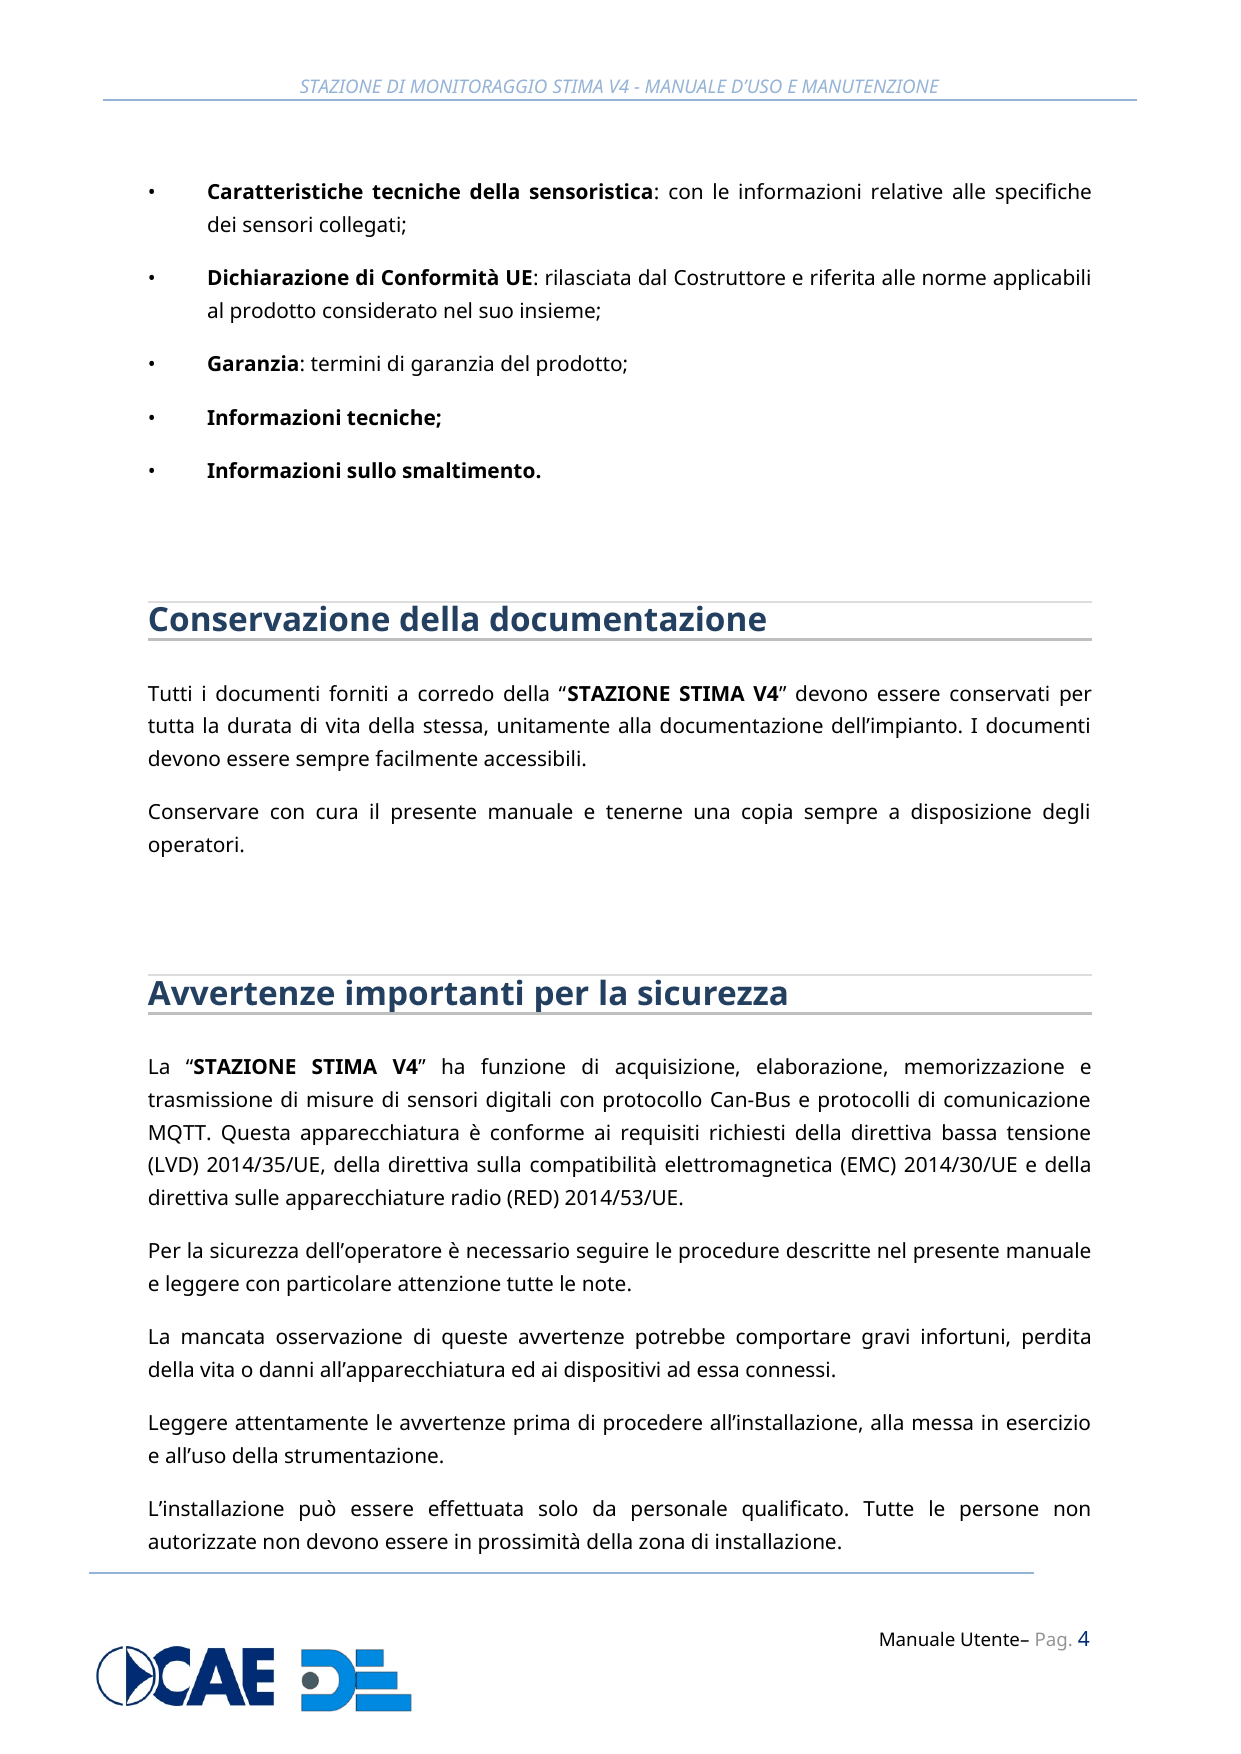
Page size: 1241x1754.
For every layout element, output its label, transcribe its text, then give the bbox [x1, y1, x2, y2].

list Informazioni sullo smaltimento. [148, 456, 1092, 484]
list Garanzia: termini di garanzia del prodotto; [148, 349, 1092, 378]
text Tutti i documenti forniti a corredo della “STAZIONE STIMA V4” devono essere conservati per tutta la durata di vita della stessa, unitamente alla documentazione dell’impianto. I documenti devono essere sempre facilmente accessibili. [148, 679, 1092, 772]
list Informazioni tecniche; [148, 403, 1092, 431]
text Conservare con cura il presente manuale e tenerne una copia sempre a disposizione degli operatori. [148, 797, 1092, 858]
text Per la sicurezza dell’operatore è necessario seguire le procedure descritte nel presente manuale e leggere con particolare attenzione tutte le note. [148, 1236, 1092, 1297]
text La mancata osservazione di queste avvertenze potrebbe comportare gravi infortuni, perdita della vita o danni all’apparecchiatura ed ai dispositivi ad essa connessi. [148, 1322, 1092, 1383]
list Dichiarazione di Conformità UE: rilasciata dal Costruttore e riferita alle norme applicabili al prodotto considerato nel suo insieme; [148, 263, 1092, 324]
subtitle Avvertenze importanti per la sicurezza [148, 976, 1092, 1012]
text La “STAZIONE STIMA V4” ha funzione di acquisizione, elaborazione, memorizzazione e trasmissione di misure di sensori digitali con protocollo Can-Bus e protocolli di comunicazione MQTT. Questa apparecchiatura è conforme ai requisiti richiesti della direttiva bassa tensione (LVD) 2014/35/UE, della direttiva sulla compatibilità elettromagnetica (EMC) 2014/30/UE e della direttiva sulle apparecchiature radio (RED) 2014/53/UE. [148, 1052, 1092, 1211]
list Caratteristiche tecniche della sensoristica: con le informazioni relative alle specifiche dei sensori collegati; [148, 177, 1092, 238]
text Leggere attentamente le avvertenze prima di procedere all’installazione, alla messa in esercizio e all’uso della strumentazione. [148, 1408, 1092, 1469]
subtitle Conservazione della documentazione [148, 603, 1092, 638]
text L’installazione può essere effettuata solo da personale qualificato. Tutte le persone non autorizzate non devono essere in prossimità della zona di installazione. [148, 1494, 1092, 1555]
